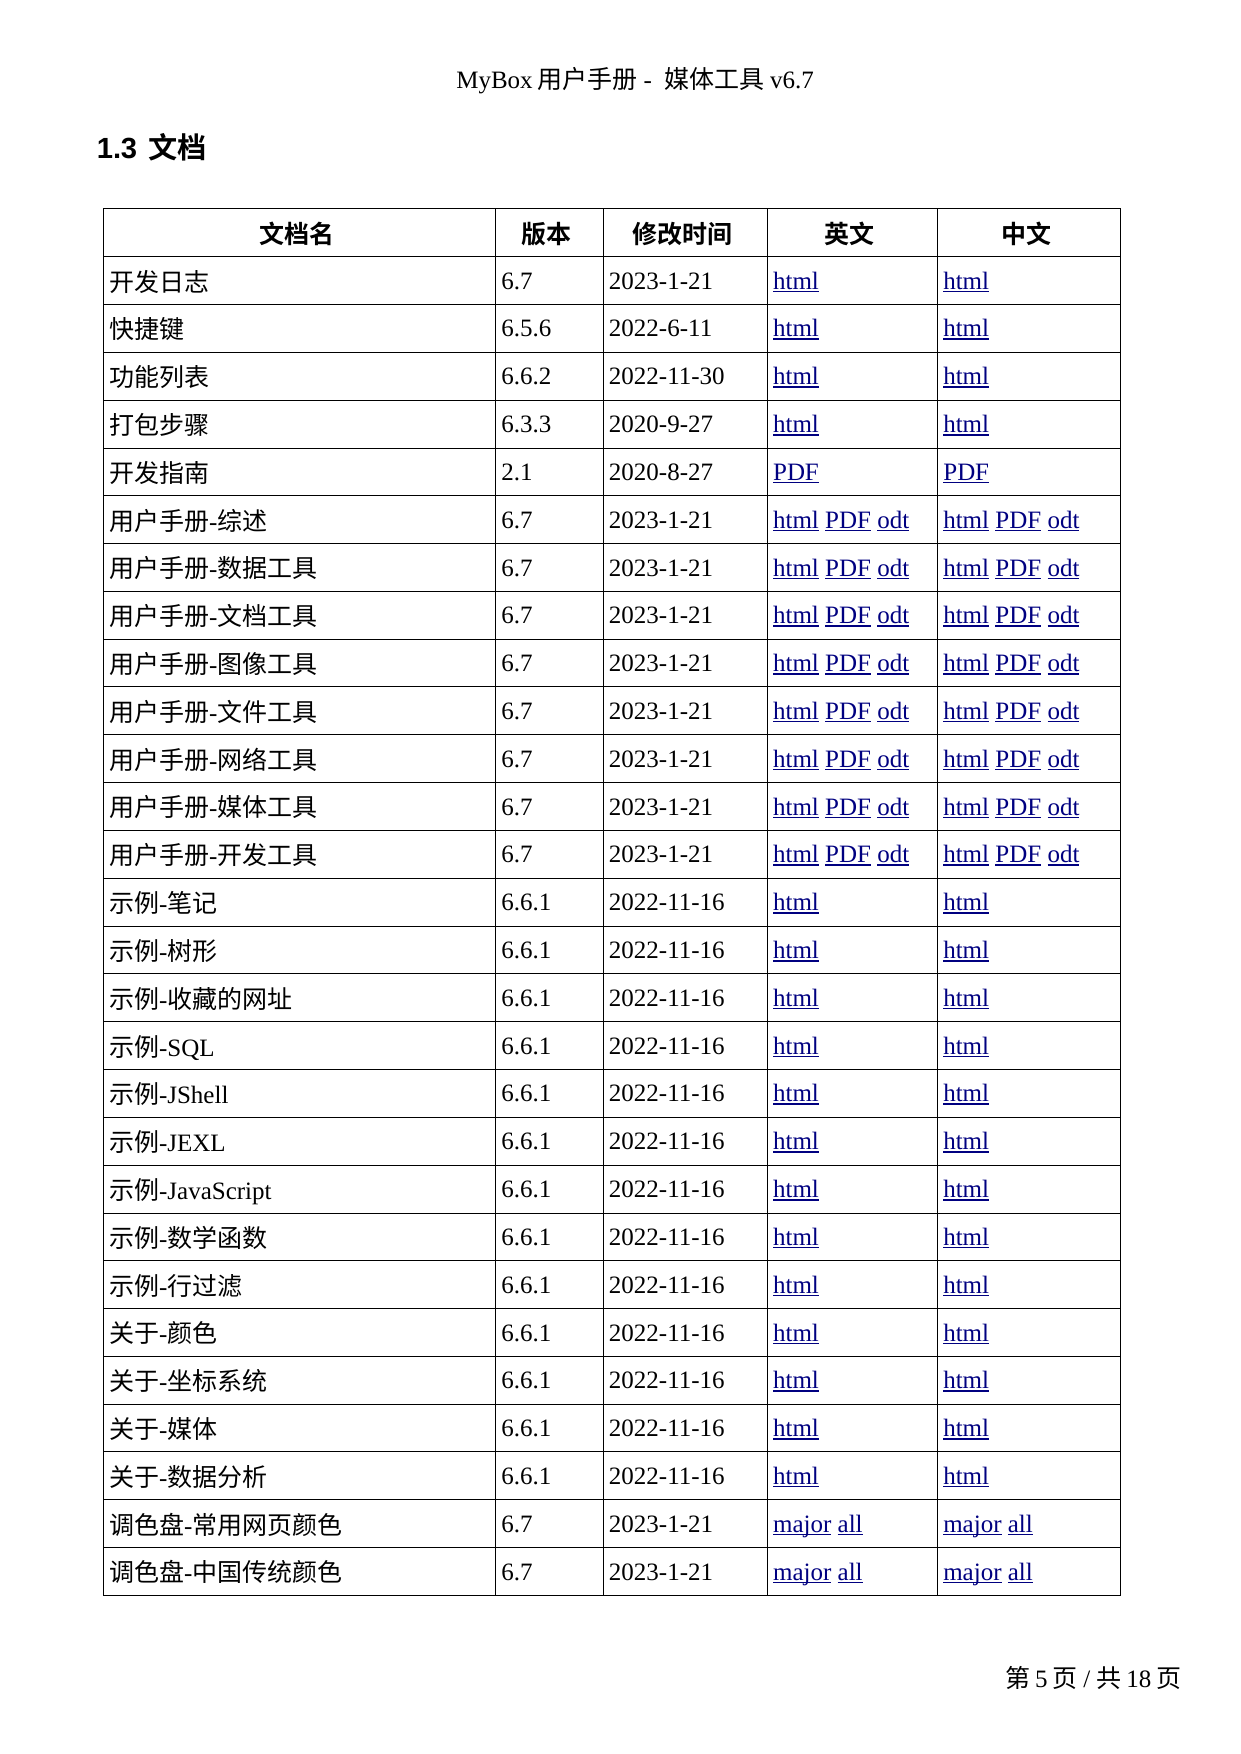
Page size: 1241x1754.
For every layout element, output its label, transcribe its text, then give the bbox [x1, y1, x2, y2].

table_cell html [938, 927, 1120, 973]
table_cell 6.6.1 [496, 1309, 603, 1356]
table_cell major all [768, 1548, 937, 1595]
table_cell major all [938, 1500, 1120, 1547]
table_cell html [938, 1166, 1120, 1212]
table_cell 2022-11-16 [604, 1405, 767, 1451]
table_cell 6.7 [496, 496, 603, 543]
table_cell html PDF odt [938, 640, 1120, 686]
table_cell 6.6.1 [496, 927, 603, 973]
table_cell 开发日志 [104, 257, 495, 304]
table_cell 用户手册-图像工具 [104, 640, 495, 686]
table_cell 6.6.1 [496, 1022, 603, 1069]
table_header 中文 [938, 209, 1120, 256]
table_cell 关于-坐标系统 [104, 1357, 495, 1404]
table_cell 调色盘-中国传统颜色 [104, 1548, 495, 1595]
table_cell 调色盘-常用网页颜色 [104, 1500, 495, 1547]
table_cell 打包步骤 [104, 401, 495, 447]
table_cell 2020-8-27 [604, 449, 767, 495]
table_cell 2023-1-21 [604, 687, 767, 734]
table_cell 6.6.1 [496, 1070, 603, 1117]
table_cell 用户手册-网络工具 [104, 735, 495, 782]
table_cell html [938, 305, 1120, 352]
table_cell html [938, 401, 1120, 447]
table_cell html PDF odt [938, 831, 1120, 878]
table_cell html [938, 1309, 1120, 1356]
table_cell 用户手册-数据工具 [104, 544, 495, 591]
table_cell html [938, 1070, 1120, 1117]
table_cell 2023-1-21 [604, 783, 767, 830]
table_cell html [938, 1452, 1120, 1499]
table_cell html PDF odt [938, 735, 1120, 782]
table_cell 2022-11-16 [604, 1022, 767, 1069]
table_cell html [768, 1452, 937, 1499]
table_cell html [938, 1261, 1120, 1308]
table_cell 示例-收藏的网址 [104, 974, 495, 1021]
table_cell 2023-1-21 [604, 257, 767, 304]
table_cell html PDF odt [768, 496, 937, 543]
table_cell 6.6.1 [496, 879, 603, 926]
table_cell html PDF odt [938, 687, 1120, 734]
table_cell 关于-媒体 [104, 1405, 495, 1451]
table_cell 示例-笔记 [104, 879, 495, 926]
table_cell html [768, 1118, 937, 1164]
table_cell 2022-11-16 [604, 1452, 767, 1499]
table_cell 2022-11-16 [604, 1357, 767, 1404]
table_header 文档名 [104, 209, 495, 256]
table_cell 用户手册-文档工具 [104, 592, 495, 639]
table_cell 2022-11-16 [604, 1070, 767, 1117]
table_cell 6.6.1 [496, 1261, 603, 1308]
table_cell 2022-11-16 [604, 1309, 767, 1356]
table_cell 2022-6-11 [604, 305, 767, 352]
table_cell 示例-SQL [104, 1022, 495, 1069]
table_cell html PDF odt [768, 783, 937, 830]
table_cell 6.6.2 [496, 353, 603, 399]
table_cell html [938, 1405, 1120, 1451]
table_cell 6.6.1 [496, 1118, 603, 1164]
table_cell html [768, 1357, 937, 1404]
table_cell html PDF odt [938, 496, 1120, 543]
table_cell html PDF odt [768, 831, 937, 878]
table_cell 2023-1-21 [604, 1548, 767, 1595]
table_cell html [768, 257, 937, 304]
table_cell 2022-11-30 [604, 353, 767, 399]
table_cell 6.6.1 [496, 1166, 603, 1212]
table_cell major all [938, 1548, 1120, 1595]
table_cell 2022-11-16 [604, 1214, 767, 1260]
table_cell 6.7 [496, 257, 603, 304]
table_cell html [768, 353, 937, 399]
table_cell html PDF odt [938, 544, 1120, 591]
table_cell html [938, 1214, 1120, 1260]
table_cell 2023-1-21 [604, 1500, 767, 1547]
table_cell 用户手册-文件工具 [104, 687, 495, 734]
table_cell 6.7 [496, 687, 603, 734]
table_cell 开发指南 [104, 449, 495, 495]
table_cell 用户手册-媒体工具 [104, 783, 495, 830]
table_cell html PDF odt [768, 592, 937, 639]
subtitle 文档 [88, 125, 1181, 167]
table_cell html [768, 401, 937, 447]
table_cell 2022-11-16 [604, 1118, 767, 1164]
table_cell 2020-9-27 [604, 401, 767, 447]
table_cell 2023-1-21 [604, 544, 767, 591]
table_cell 6.3.3 [496, 401, 603, 447]
table_cell 示例-JShell [104, 1070, 495, 1117]
table_cell html [768, 879, 937, 926]
table_cell major all [768, 1500, 937, 1547]
table_cell 6.7 [496, 640, 603, 686]
table_cell 功能列表 [104, 353, 495, 399]
table_cell html PDF odt [768, 544, 937, 591]
table_cell html [938, 974, 1120, 1021]
table_cell 2023-1-21 [604, 496, 767, 543]
table_cell 示例-数学函数 [104, 1214, 495, 1260]
table_cell 2023-1-21 [604, 640, 767, 686]
table_cell 6.7 [496, 592, 603, 639]
table_cell html [768, 1261, 937, 1308]
table_cell 2022-11-16 [604, 1261, 767, 1308]
table_cell html [938, 1022, 1120, 1069]
table_cell html [768, 1070, 937, 1117]
table_cell 6.7 [496, 544, 603, 591]
table_cell html [938, 353, 1120, 399]
table_cell 6.7 [496, 783, 603, 830]
table_cell 示例-JEXL [104, 1118, 495, 1164]
table_cell 2023-1-21 [604, 735, 767, 782]
table_cell html [938, 257, 1120, 304]
table_cell html [938, 1118, 1120, 1164]
table_cell html [768, 927, 937, 973]
table_cell html [768, 1309, 937, 1356]
table_cell html [768, 1405, 937, 1451]
table_cell 6.6.1 [496, 1452, 603, 1499]
table_cell 快捷键 [104, 305, 495, 352]
table_header 修改时间 [604, 209, 767, 256]
table_cell html PDF odt [768, 640, 937, 686]
table_cell html [768, 305, 937, 352]
table_cell 6.6.1 [496, 1214, 603, 1260]
table_cell PDF [938, 449, 1120, 495]
table_cell 6.7 [496, 1548, 603, 1595]
table_cell 6.6.1 [496, 974, 603, 1021]
table_cell 2022-11-16 [604, 1166, 767, 1212]
table_cell html [768, 1214, 937, 1260]
table_cell 示例-树形 [104, 927, 495, 973]
table_cell html [938, 1357, 1120, 1404]
table_cell PDF [768, 449, 937, 495]
table_cell html [768, 1022, 937, 1069]
table_cell 6.7 [496, 831, 603, 878]
table_cell html PDF odt [768, 735, 937, 782]
table_cell 2.1 [496, 449, 603, 495]
table_cell 2023-1-21 [604, 592, 767, 639]
table_cell 关于-数据分析 [104, 1452, 495, 1499]
table_cell html [938, 879, 1120, 926]
table_cell 用户手册-开发工具 [104, 831, 495, 878]
table_cell 示例-JavaScript [104, 1166, 495, 1212]
table_cell 6.5.6 [496, 305, 603, 352]
table_cell 2022-11-16 [604, 879, 767, 926]
table_cell html [768, 1166, 937, 1212]
table_cell 关于-颜色 [104, 1309, 495, 1356]
table_cell 示例-行过滤 [104, 1261, 495, 1308]
table_cell html PDF odt [938, 783, 1120, 830]
table_cell html PDF odt [768, 687, 937, 734]
table_cell 6.7 [496, 735, 603, 782]
table_cell 6.7 [496, 1500, 603, 1547]
table_cell 2022-11-16 [604, 927, 767, 973]
table_cell 2022-11-16 [604, 974, 767, 1021]
table_cell 6.6.1 [496, 1405, 603, 1451]
table_header 版本 [496, 209, 603, 256]
table_header 英文 [768, 209, 937, 256]
table_cell 6.6.1 [496, 1357, 603, 1404]
table_cell 2023-1-21 [604, 831, 767, 878]
table_cell html [768, 974, 937, 1021]
table_cell 用户手册-综述 [104, 496, 495, 543]
table_cell html PDF odt [938, 592, 1120, 639]
